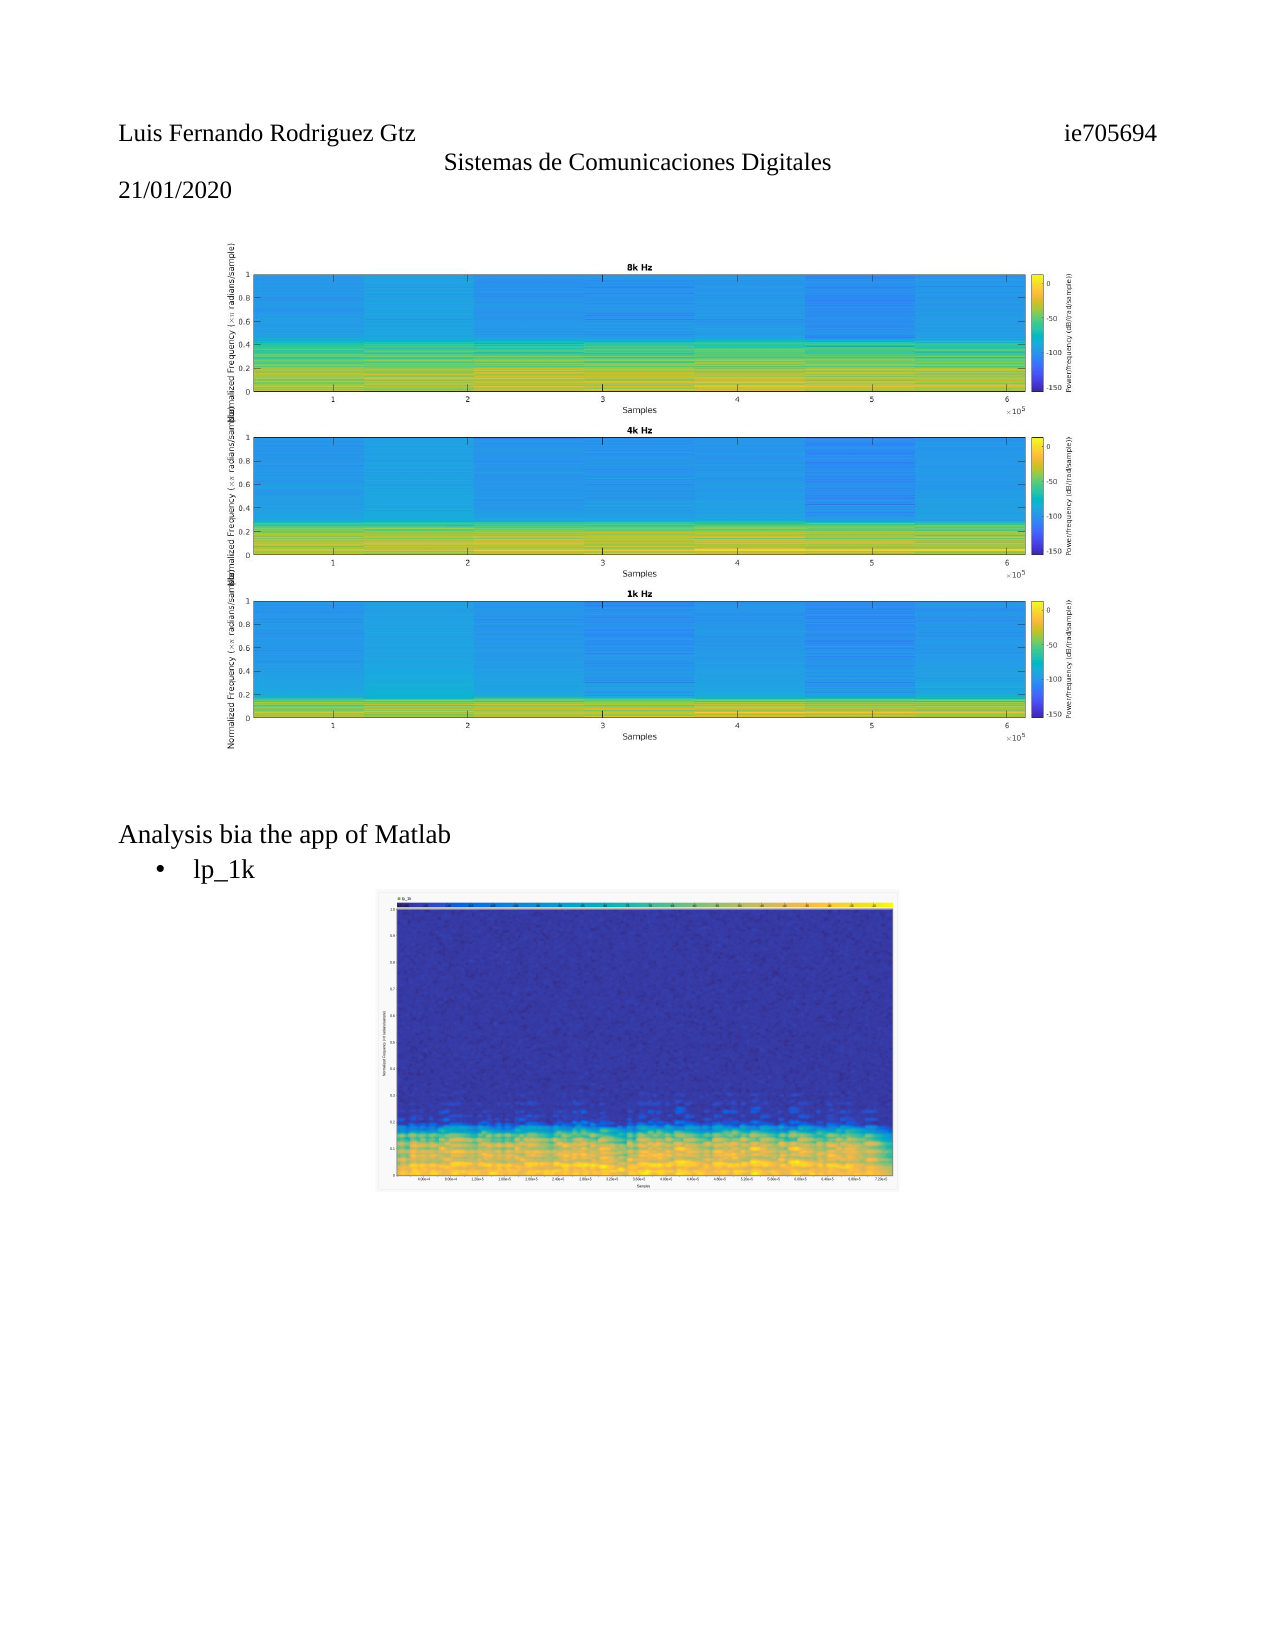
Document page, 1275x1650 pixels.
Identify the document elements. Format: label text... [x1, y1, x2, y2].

text Analysis bia the app of Matlab [118, 818, 1157, 849]
list lp_1k [156, 854, 1157, 885]
picture [375, 889, 900, 1192]
picture [118, 233, 1157, 778]
